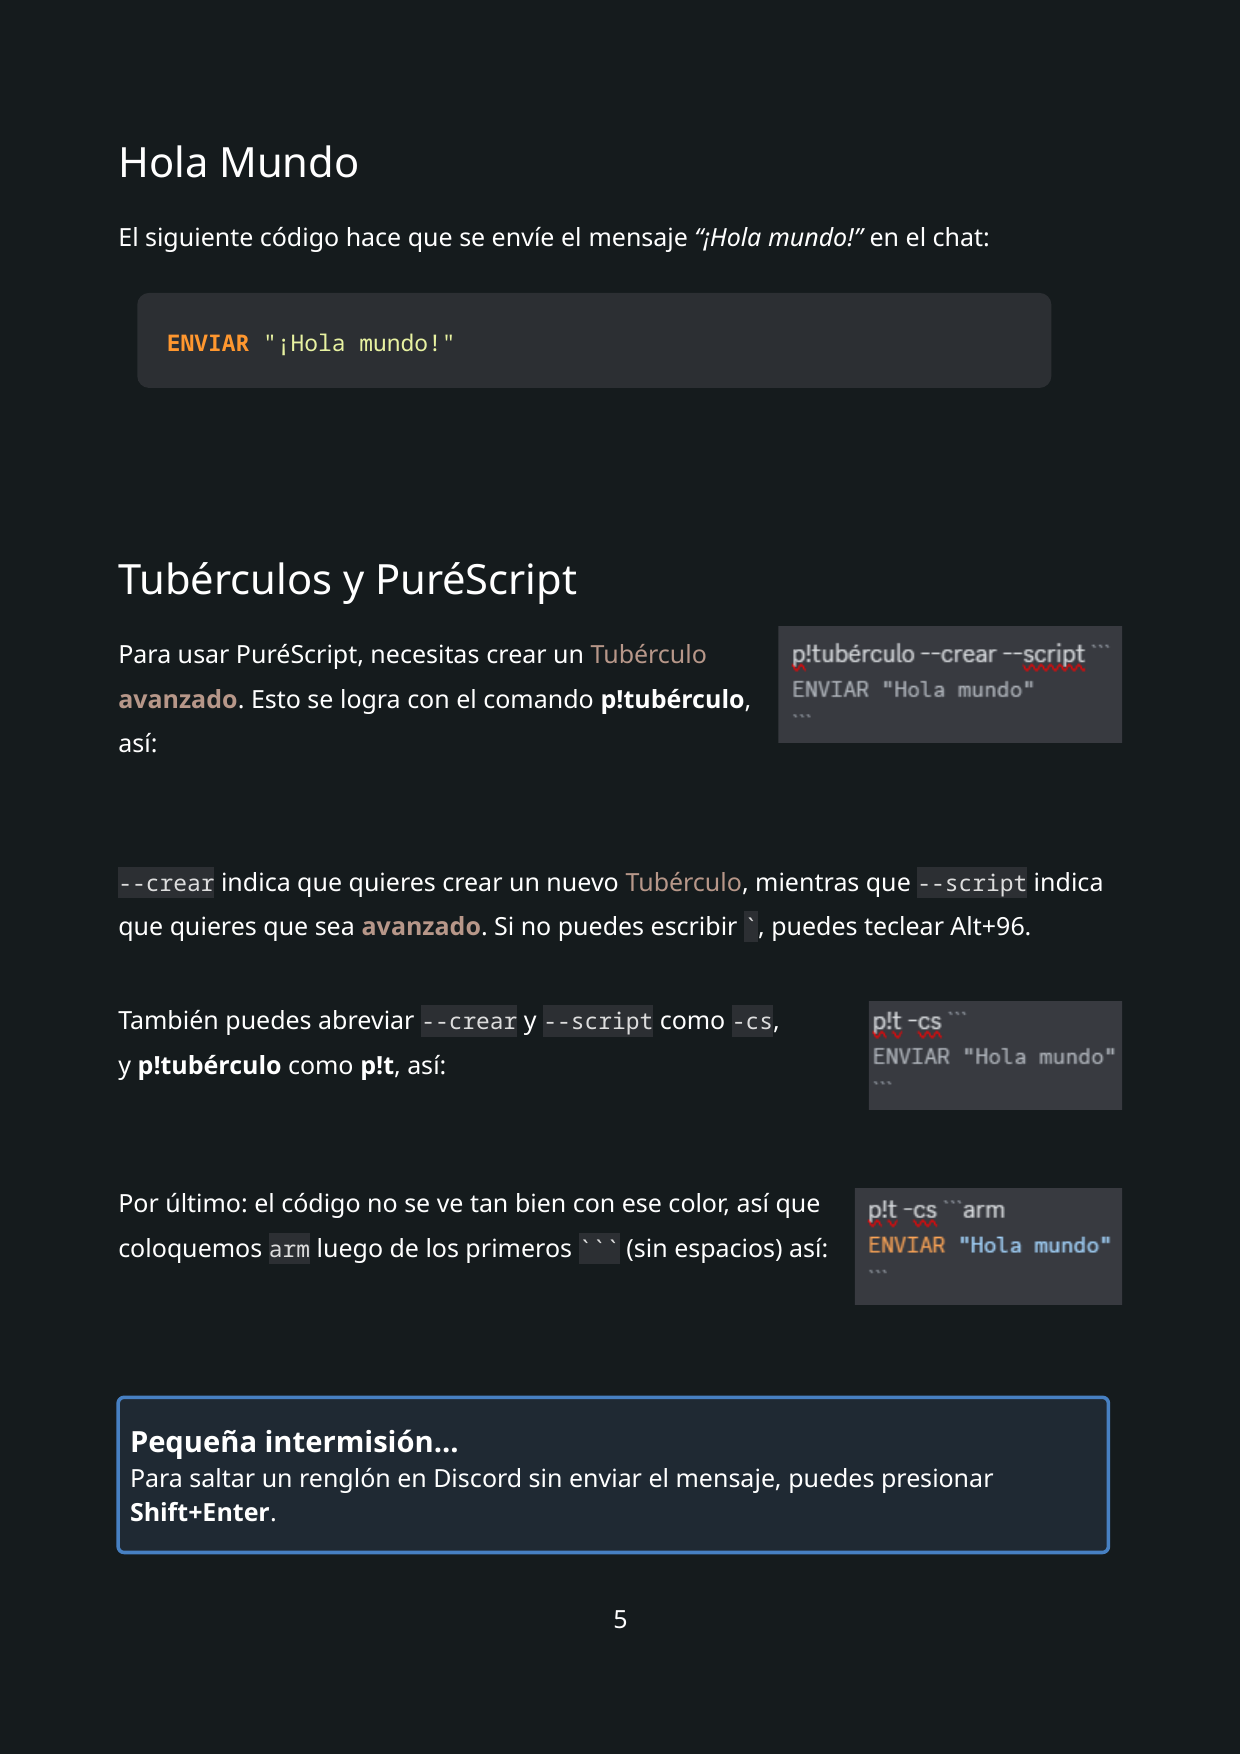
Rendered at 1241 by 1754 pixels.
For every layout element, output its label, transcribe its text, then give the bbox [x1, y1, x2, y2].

text Para usar PuréScript, necesitas crear un Tubérculo avanzado. Esto se logra con el comando p!tubérculo, así: [118, 637, 1122, 804]
picture [868, 1001, 1123, 1110]
subtitle Tubérculos y PuréScript [118, 550, 1122, 607]
subtitle Hola Mundo [118, 133, 1122, 189]
picture [778, 626, 1123, 743]
text También puedes abreviar --crear y --script como -cs, y p!tubérculo como p!t, así: [118, 1003, 1122, 1126]
text --crear indica que quieres crear un nuevo Tubérculo, mientras que --script indica que quieres que sea avanzado. Si no puedes escribir `, puedes teclear Alt+96. [118, 864, 1122, 943]
picture [854, 1188, 1123, 1305]
text El siguiente código hace que se envíe el mensaje “¡Hola mundo!” en el chat: [118, 220, 1122, 254]
text Por último: el código no se ve tan bien con ese color, así que coloquemos arm luego de los primeros ``` (sin espacios) así: [118, 1186, 1122, 1353]
